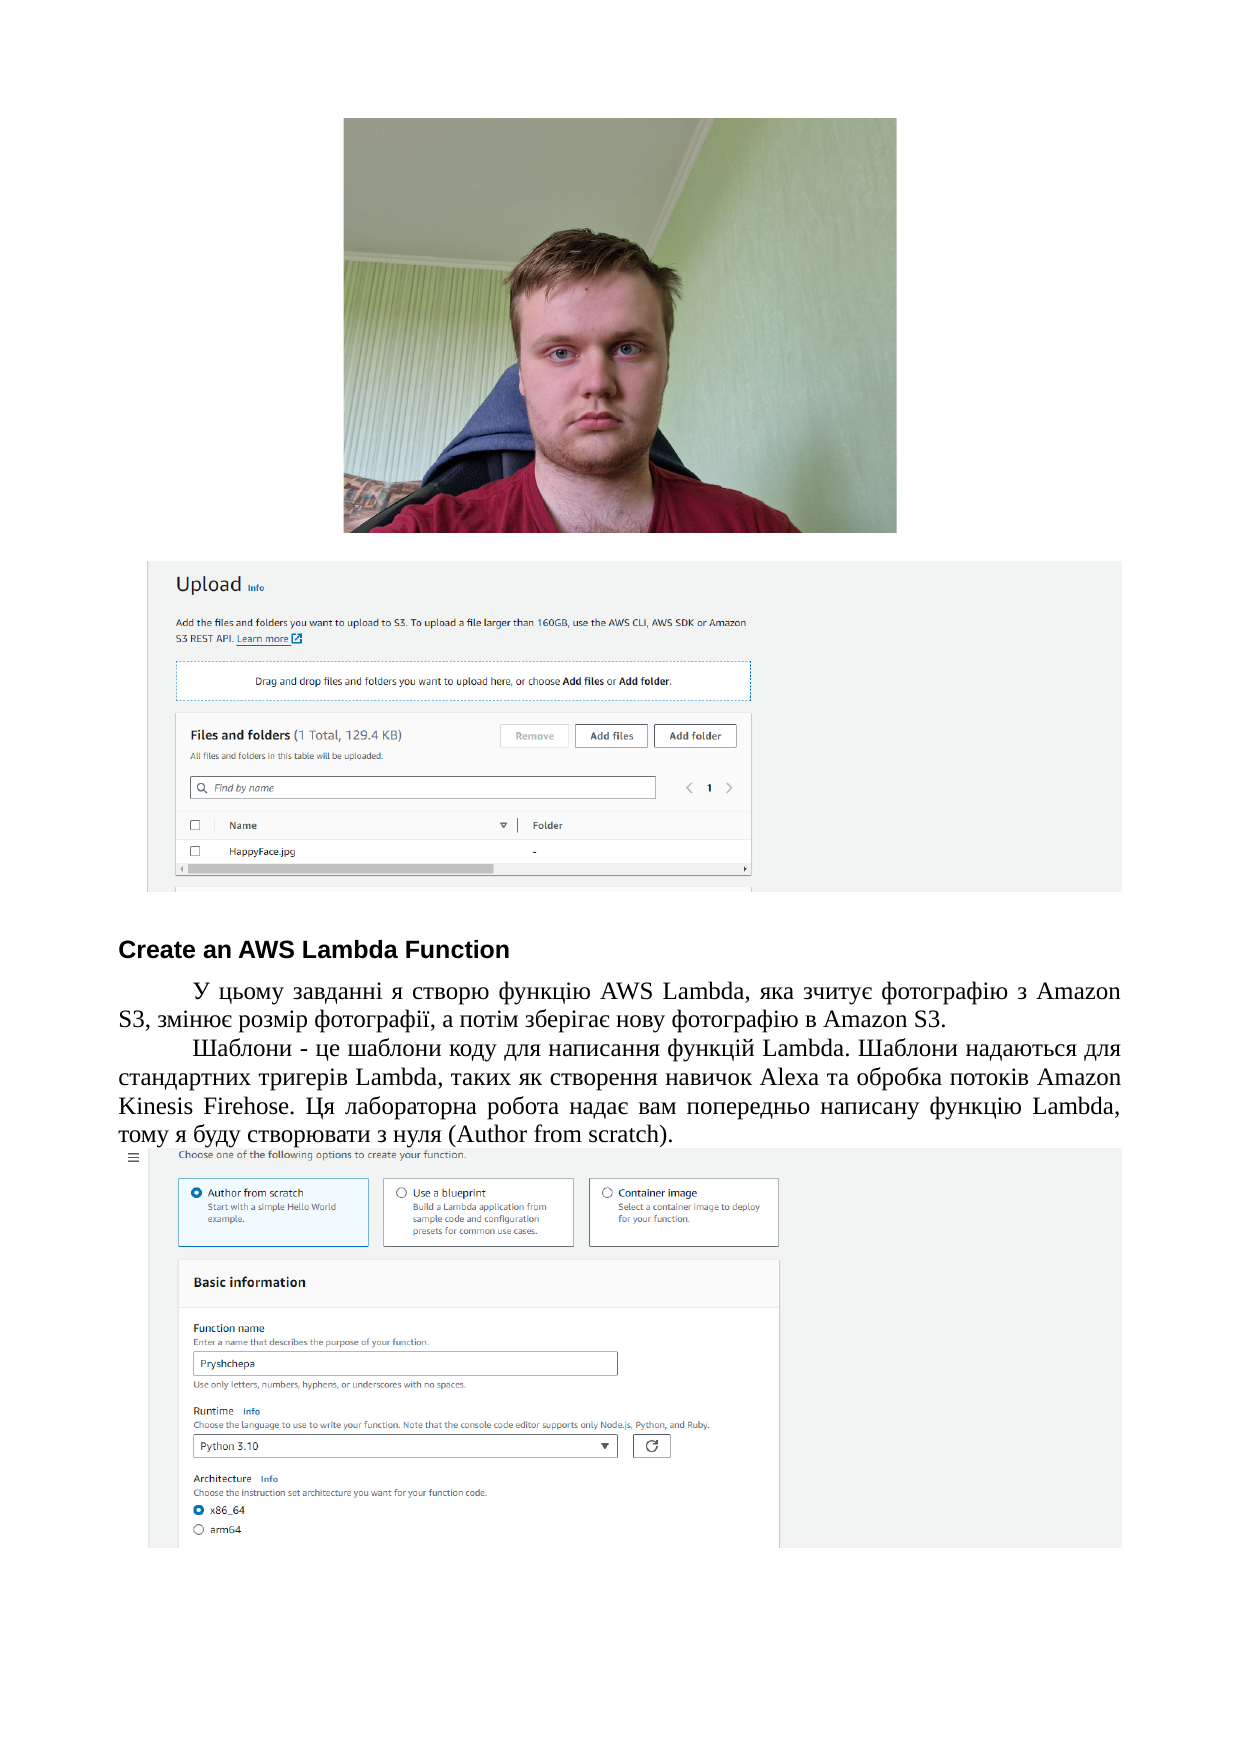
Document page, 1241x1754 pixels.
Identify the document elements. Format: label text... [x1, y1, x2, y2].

subtitle Create an AWS Lambda Function [118, 934, 1122, 963]
text У цьому завданні я створю функцію AWS Lambda, яка зчитує фотографію з Amazon S3, змінює розмір фотографії, а потім зберігає нову фотографію в Amazon S3. [118, 976, 1122, 1033]
text Шаблони - це шаблони коду для написання функцій Lambda. Шаблони надаються для стандартних тригерів Lambda, таких як створення навичок Alexa та обробка потоків Amazon Kinesis Firehose. Ця лабораторна робота надає вам попередньо написану функцію Lambda, тому я буду створювати з нуля (Author from scratch). [118, 1033, 1122, 1148]
picture [118, 561, 1123, 892]
picture [343, 118, 897, 533]
picture [118, 1148, 1123, 1548]
